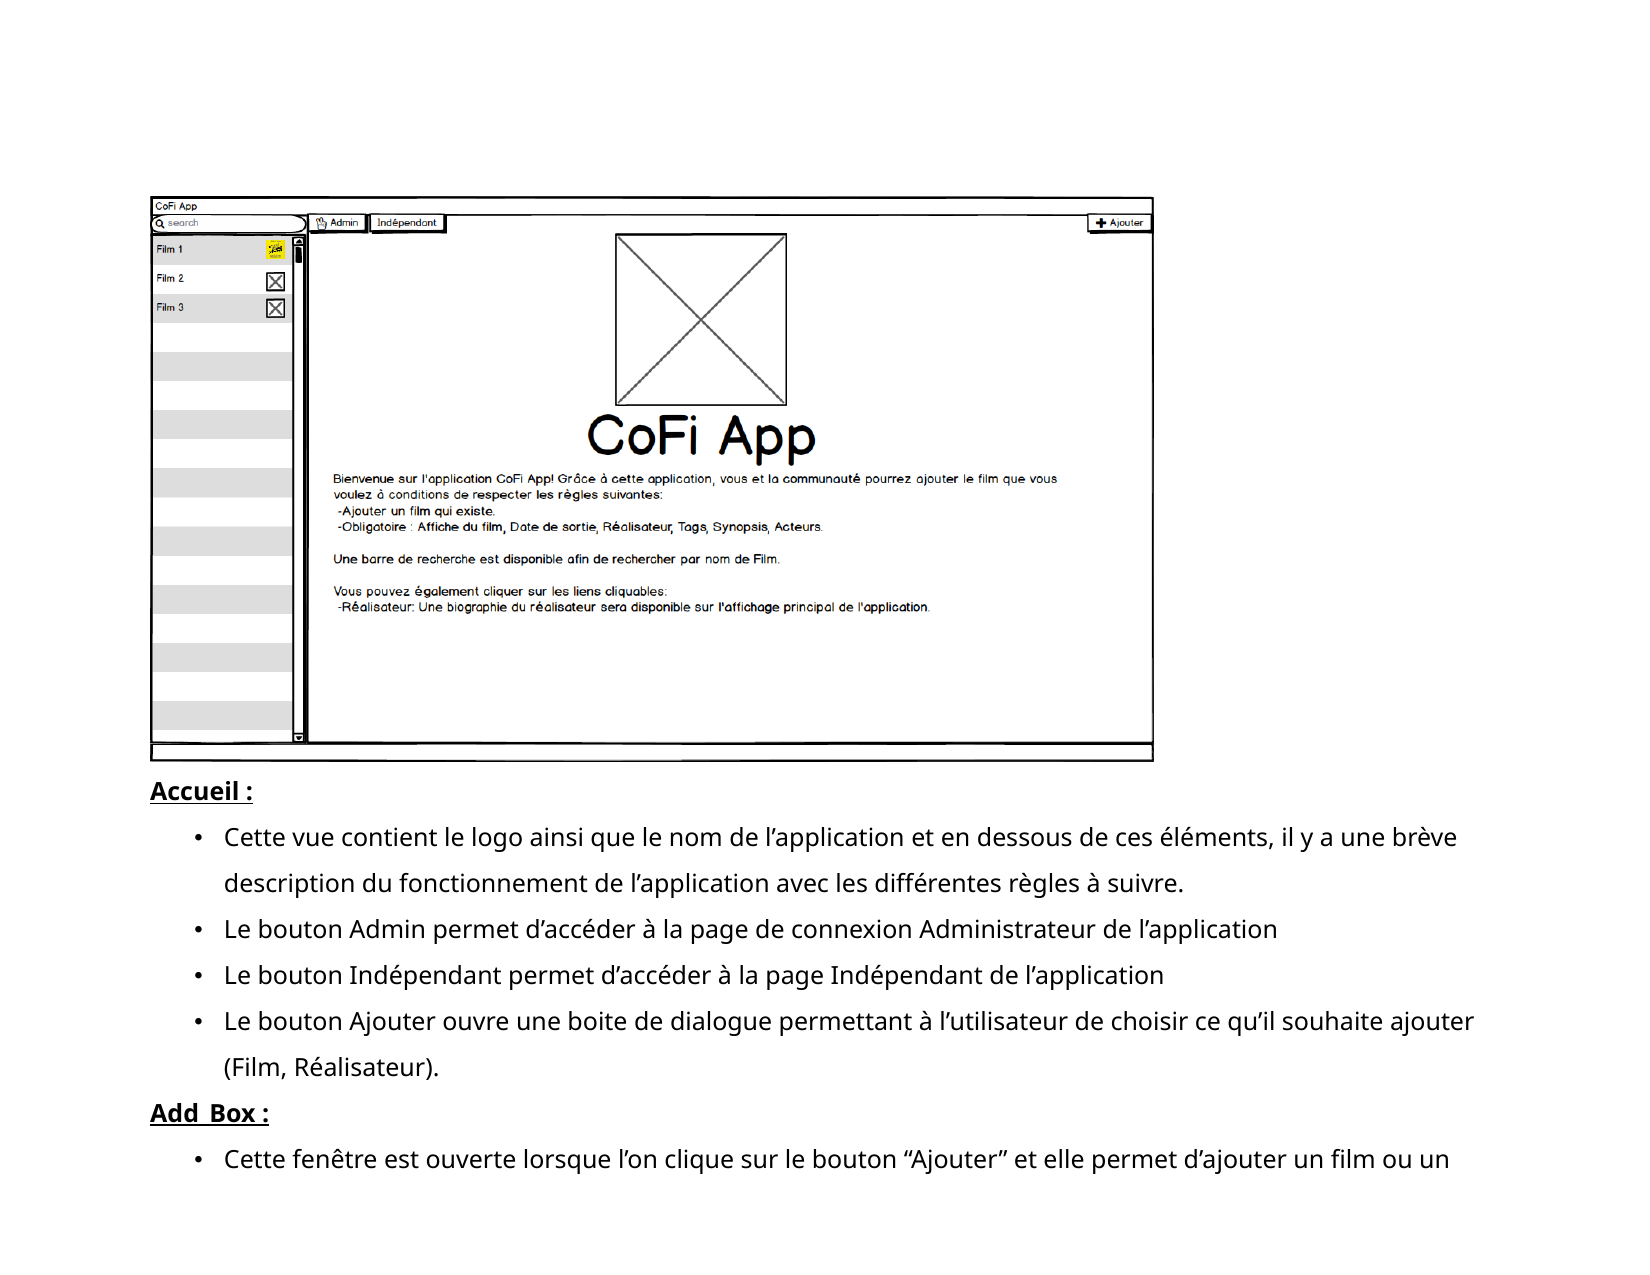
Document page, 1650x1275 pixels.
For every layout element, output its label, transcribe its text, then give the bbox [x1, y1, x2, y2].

text Accueil : [150, 774, 1500, 808]
list Le bouton Admin permet d’accéder à la page de connexion Administrateur de l’application [194, 912, 1500, 946]
list Le bouton Ajouter ouvre une boite de dialogue permettant à l’utilisateur de choisir ce qu’il souhaite ajouter (Film, Réalisateur). [194, 1003, 1500, 1083]
text Add_Box : [150, 1095, 1500, 1129]
picture [150, 196, 1154, 762]
list Cette fenêtre est ouverte lorsque l’on clique sur le bouton “Ajouter” et elle permet d’ajouter un film ou un [194, 1141, 1500, 1175]
list Cette vue contient le logo ainsi que le nom de l’application et en dessous de ces éléments, il y a une brève description du fonctionnement de l’application avec les différentes règles à suivre. [194, 820, 1500, 900]
list Le bouton Indépendant permet d’accéder à la page Indépendant de l’application [194, 957, 1500, 992]
